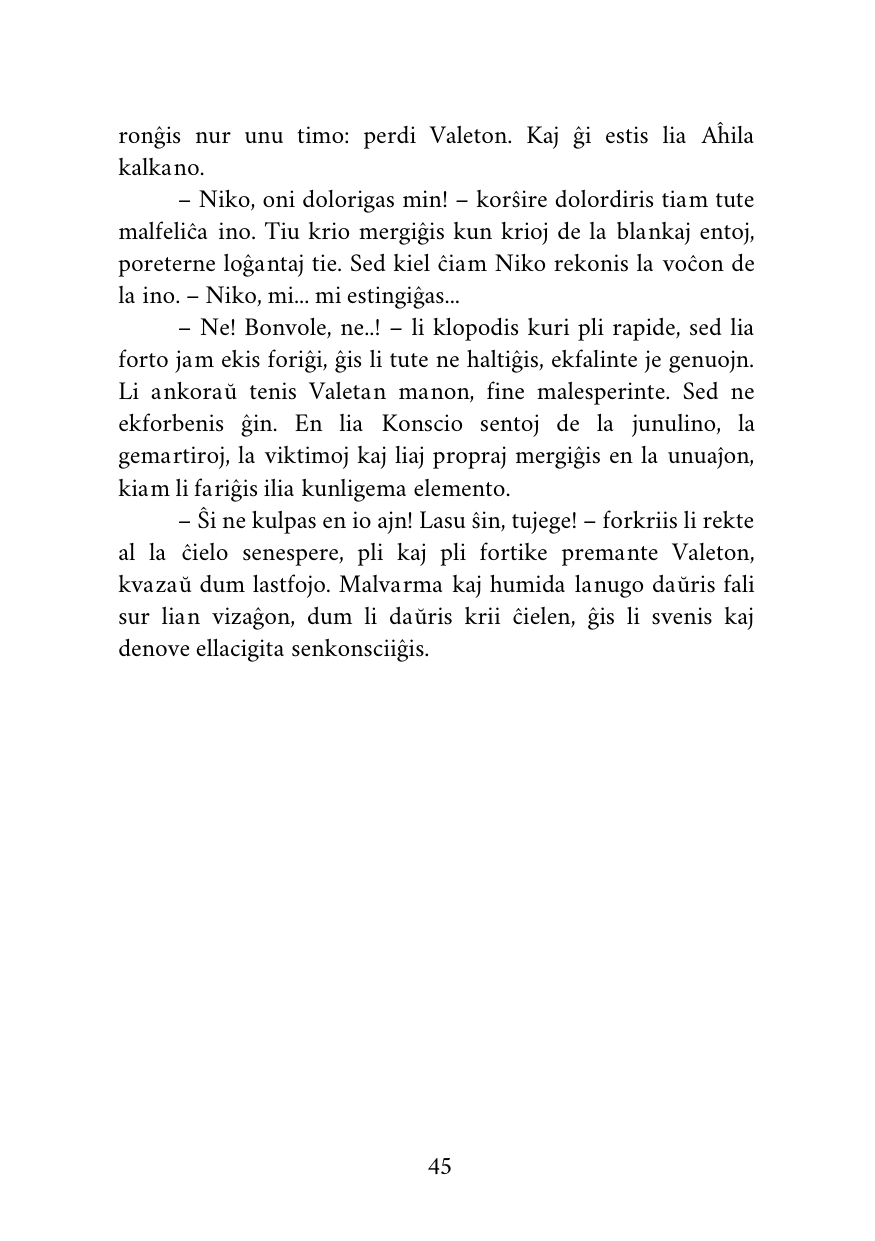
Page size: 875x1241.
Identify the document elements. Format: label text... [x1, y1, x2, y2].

text ronĝis nur unu timo: perdi Valeton. Kaj ĝi estis lia Aĥila kalkano. [118, 118, 756, 182]
text – Ŝi ne kulpas en io ajn! Lasu ŝin, tujege! – forkriis li rekte al la ĉielo senespere, pli kaj pli fortike premante Valeton, kvazaŭ dum lastfojo. Malvarma kaj humida lanugo daŭris fali sur lian vizaĝon, dum li daŭris krii ĉielen, ĝis li svenis kaj denove ellacigita senkonsciiĝis. [118, 503, 756, 663]
text – Ne! Bonvole, ne..! – li klopodis kuri pli rapide, sed lia forto jam ekis foriĝi, ĝis li tute ne haltiĝis, ekfalinte je genuojn. Li ankoraŭ tenis Valetan manon, fine malesperinte. Sed ne ekforbenis ĝin. En lia Konscio sentoj de la junulino, la gemartiroj, la viktimoj kaj liaj propraj mergiĝis en la unuaĵon, kiam li fariĝis ilia kunligema elemento. [118, 311, 756, 503]
text – Niko, oni dolorigas min! – korŝire dolordiris tiam tute malfeliĉa ino. Tiu krio mergiĝis kun krioj de la blankaj entoj, poreterne loĝantaj tie. Sed kiel ĉiam Niko rekonis la voĉon de la ino. – Niko, mi... mi estingiĝas... [118, 182, 756, 311]
